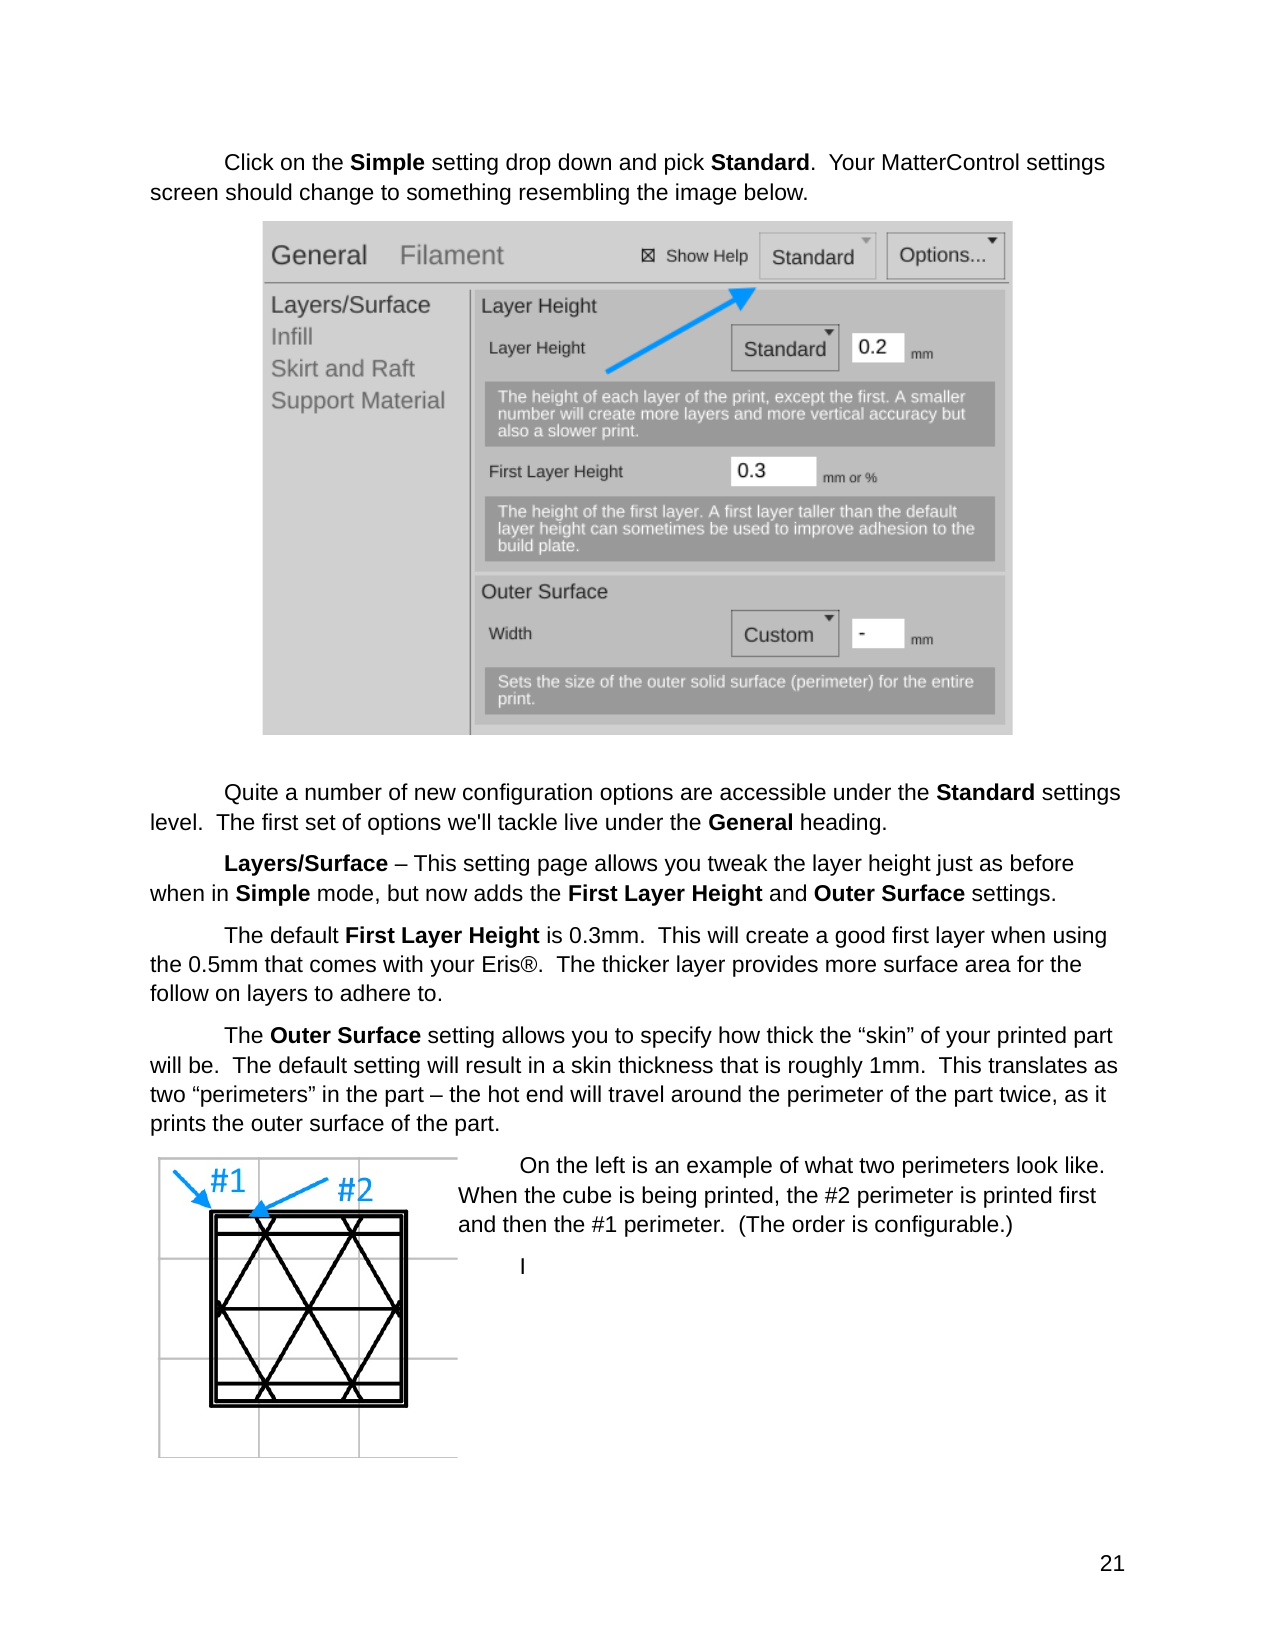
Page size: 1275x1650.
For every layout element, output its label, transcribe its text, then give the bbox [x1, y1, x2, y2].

text Quite a number of new configuration options are accessible under the Standard settings level. The first set of options we'll tackle live under the General heading. [150, 780, 1125, 835]
picture [157, 1157, 458, 1458]
text The default First Layer Height is 0.3mm. This will create a good first layer when using the 0.5mm that comes with your Eris®. The thicker layer provides more surface area for the follow on layers to adhere to. [150, 922, 1125, 1007]
picture [262, 221, 1013, 735]
text The Outer Surface setting allows you to specify how thick the “skin” of your printed part will be. The default setting will result in a skin thickness that is roughly 1mm. This translates as two “perimeters” in the part – the hot end will travel around the perimeter of the part twice, as it prints the outer surface of the part. [150, 1023, 1125, 1137]
text On the left is an example of what two perimeters look like. When the cube is being printed, the #2 perimeter is printed first and then the #1 perimeter. (The order is configurable.) [150, 1153, 1125, 1237]
text Click on the Simple setting drop down and pick Standard. Your MatterControl settings screen should change to something resembling the image below. [150, 150, 1125, 205]
text Layers/Surface – This setting page allows you tweak the layer height just as before when in Simple mode, but now adds the First Layer Height and Outer Surface settings. [150, 851, 1125, 906]
text I [458, 1254, 1125, 1279]
text [150, 1254, 157, 1279]
